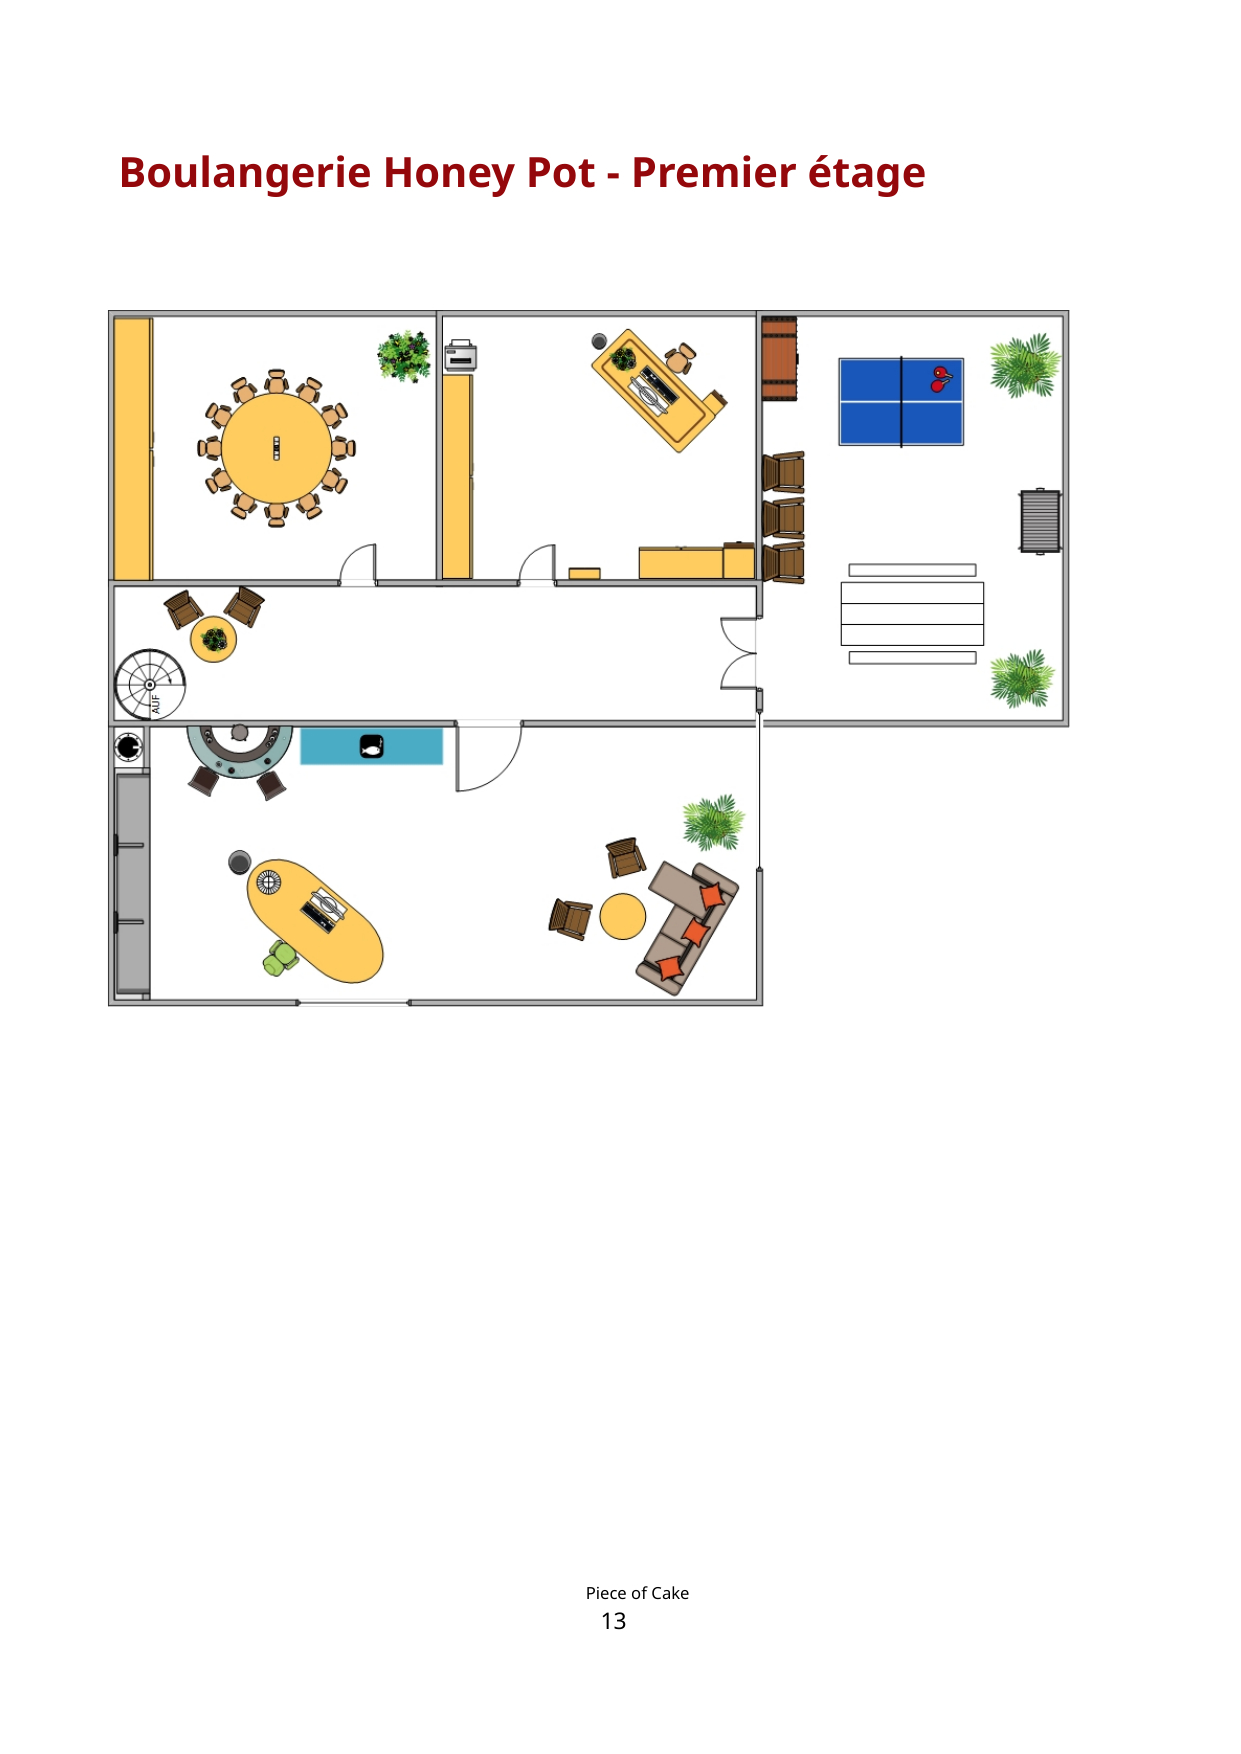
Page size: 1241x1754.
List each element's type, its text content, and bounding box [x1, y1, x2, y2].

subtitle Boulangerie Honey Pot - Premier étage [118, 143, 1122, 200]
picture [107, 310, 1070, 1007]
